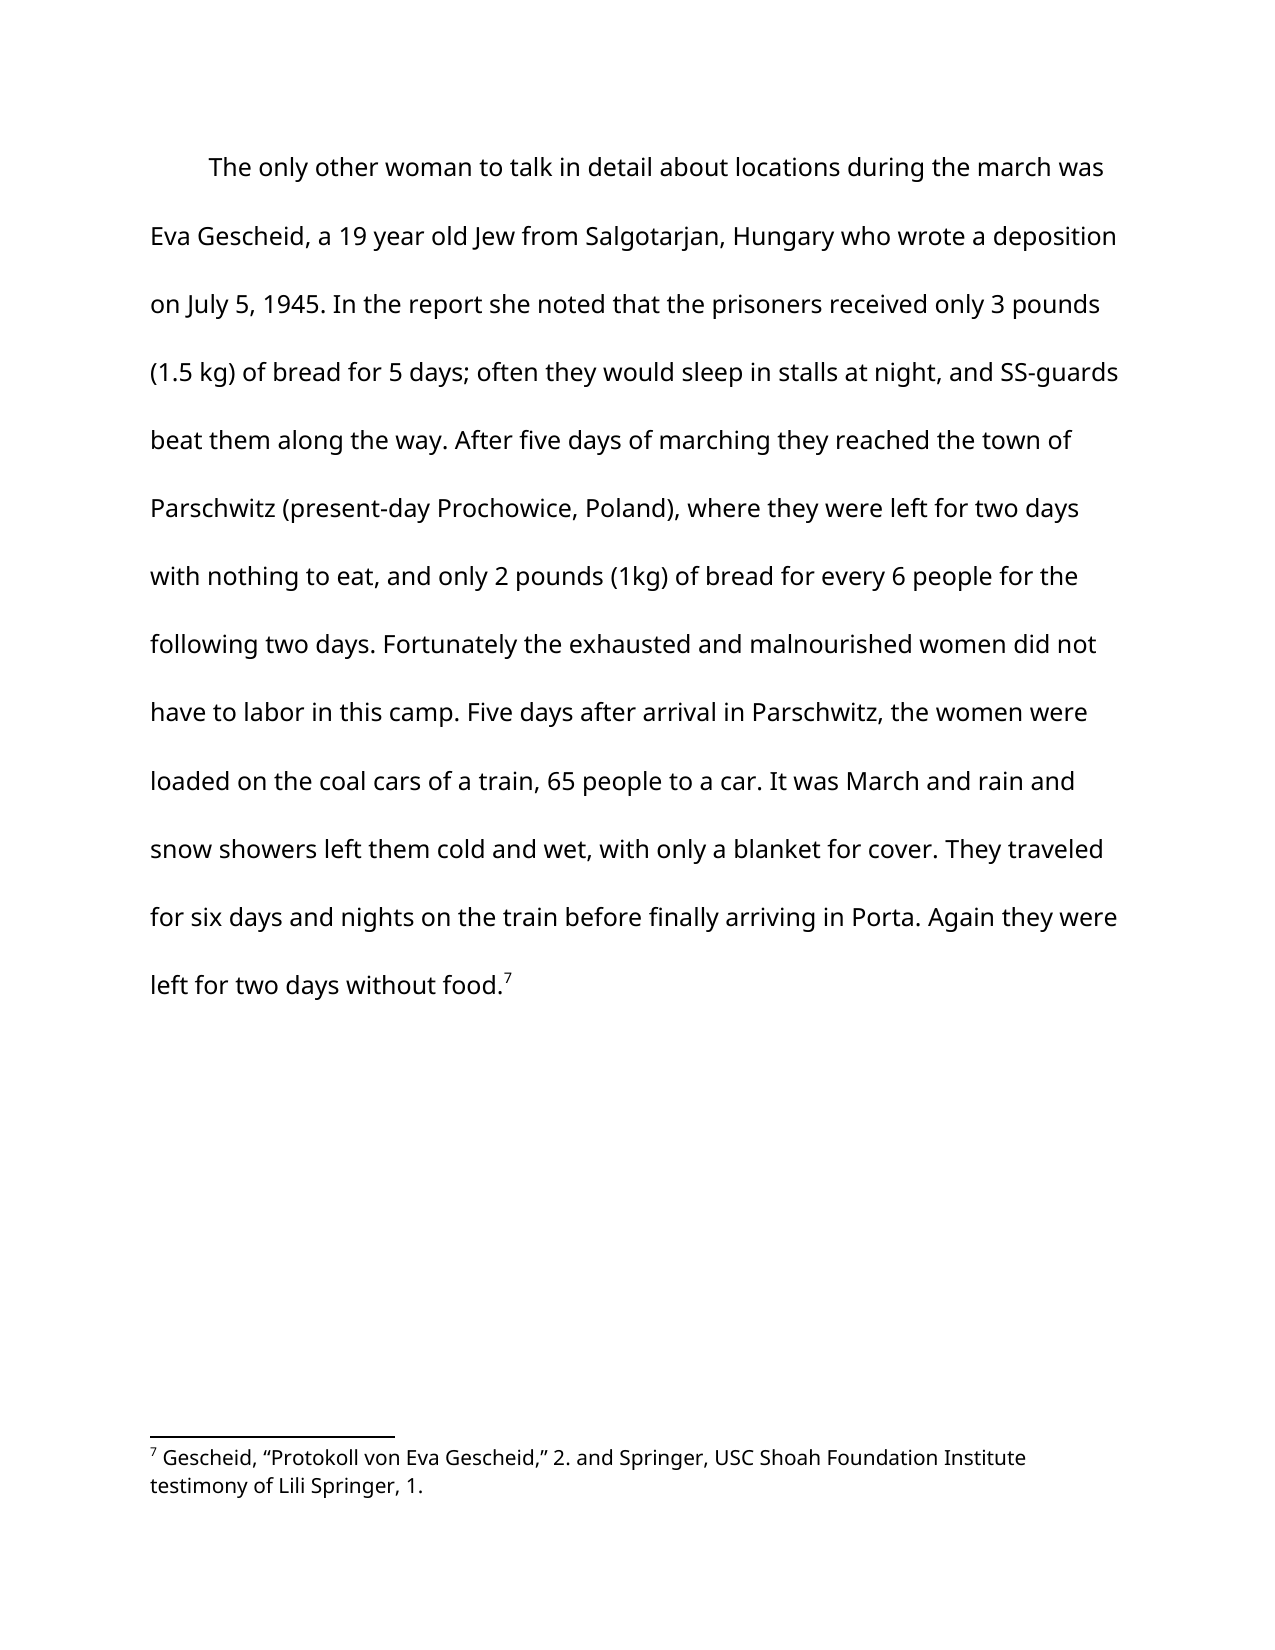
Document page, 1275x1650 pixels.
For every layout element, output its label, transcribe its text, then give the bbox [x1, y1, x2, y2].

text Gescheid, “Protokoll von Eva Gescheid,” 2. and Springer, USC Shoah Foundation Institute testimony of Lili Springer, 1. [150, 1443, 1125, 1500]
text The only other woman to talk in detail about locations during the march was Eva Gescheid, a 19 year old Jew from Salgotarjan, Hungary who wrote a deposition on July 5, 1945. In the report she noted that the prisoners received only 3 pounds (1.5 kg) of bread for 5 days; often they would sleep in stalls at night, and SS-guards beat them along the way. After five days of marching they reached the town of Parschwitz (present-day Prochowice, Poland), where they were left for two days with nothing to eat, and only 2 pounds (1kg) of bread for every 6 people for the following two days. Fortunately the exhausted and malnourished women did not have to labor in this camp. Five days after arrival in Parschwitz, the women were loaded on the coal cars of a train, 65 people to a car. It was March and rain and snow showers left them cold and wet, with only a blanket for cover. They traveled for six days and nights on the train before finally arriving in Porta. Again they were left for two days without food. [150, 150, 1125, 1002]
